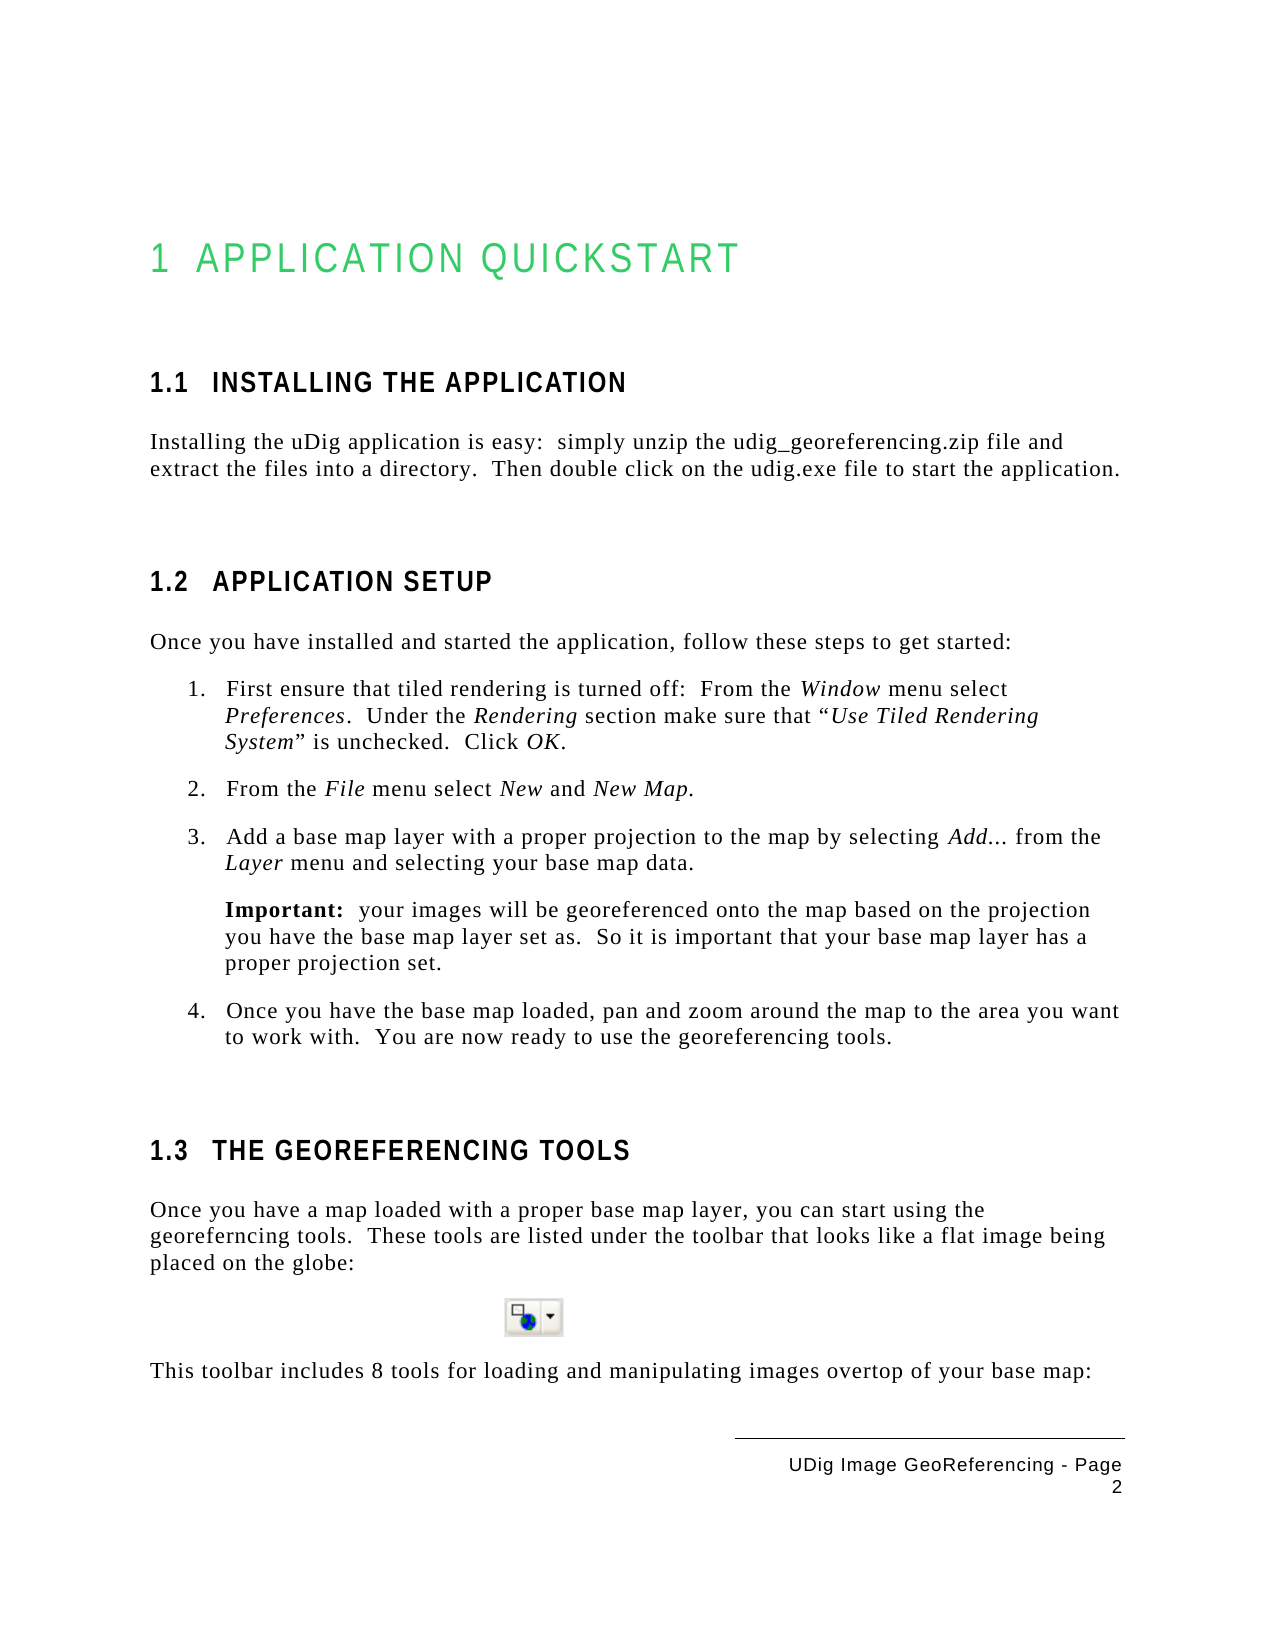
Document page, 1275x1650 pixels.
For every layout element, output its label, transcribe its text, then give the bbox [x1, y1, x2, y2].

subtitle Installing the application [150, 365, 1125, 398]
list Add a base map layer with a proper projection to the map by selecting Add... from the Layer menu and selecting your base map data. [187, 823, 1125, 876]
text Once you have a map loaded with a proper base map layer, you can start using the georeferncing tools. These tools are listed under the toolbar that looks like a flat image being placed on the globe: [150, 1196, 1125, 1275]
list First ensure that tiled rendering is turned off: From the Window menu select Preferences. Under the Rendering section make sure that “Use Tiled Rendering System” is unchecked. Click OK. [187, 675, 1125, 754]
list From the File menu select New and New Map. [187, 775, 1125, 802]
subtitle Application Setup [150, 564, 1125, 598]
text Installing the uDig application is easy: simply unzip the udig_georeferencing.zip file and extract the files into a directory. Then double click on the udig.exe file to start the application. [150, 428, 1125, 481]
subtitle the GeoReferencing Tools [150, 1133, 1125, 1166]
text Once you have installed and started the application, follow these steps to get started: [150, 628, 1125, 654]
text This toolbar includes 8 tools for loading and manipulating images overtop of your base map: [150, 1358, 1125, 1384]
list Important: your images will be georeferenced onto the map based on the projection you have the base map layer set as. So it is important that your base map layer has a proper projection set. [187, 897, 1125, 976]
subtitle application Quickstart [150, 233, 1125, 281]
list Once you have the base map loaded, pan and zoom around the map to the area you want to work with. You are now ready to use the georeferencing tools. [187, 997, 1125, 1049]
